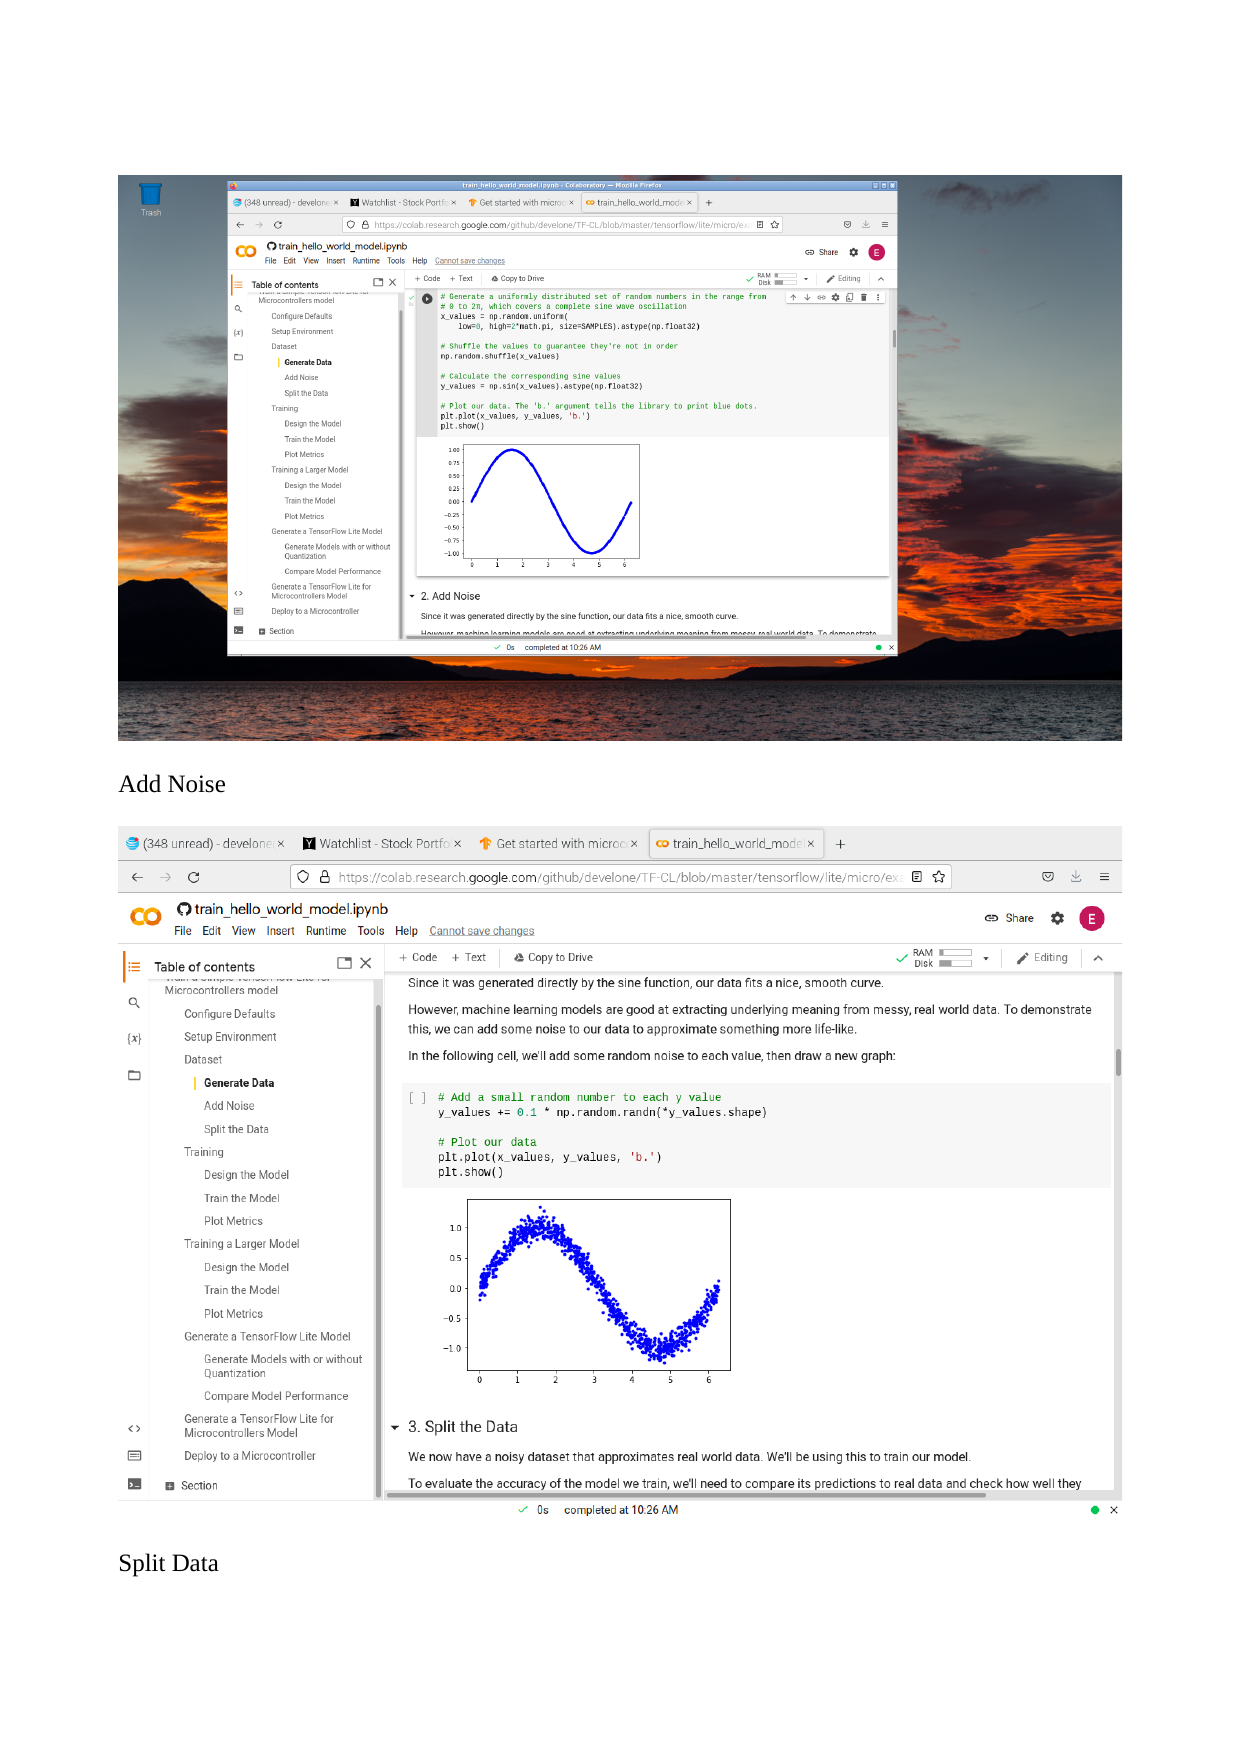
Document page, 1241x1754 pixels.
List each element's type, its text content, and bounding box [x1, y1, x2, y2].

picture [118, 826, 1123, 1519]
picture [118, 175, 1123, 741]
text Split Data [118, 1548, 1122, 1577]
text Add Noise [118, 769, 1122, 798]
